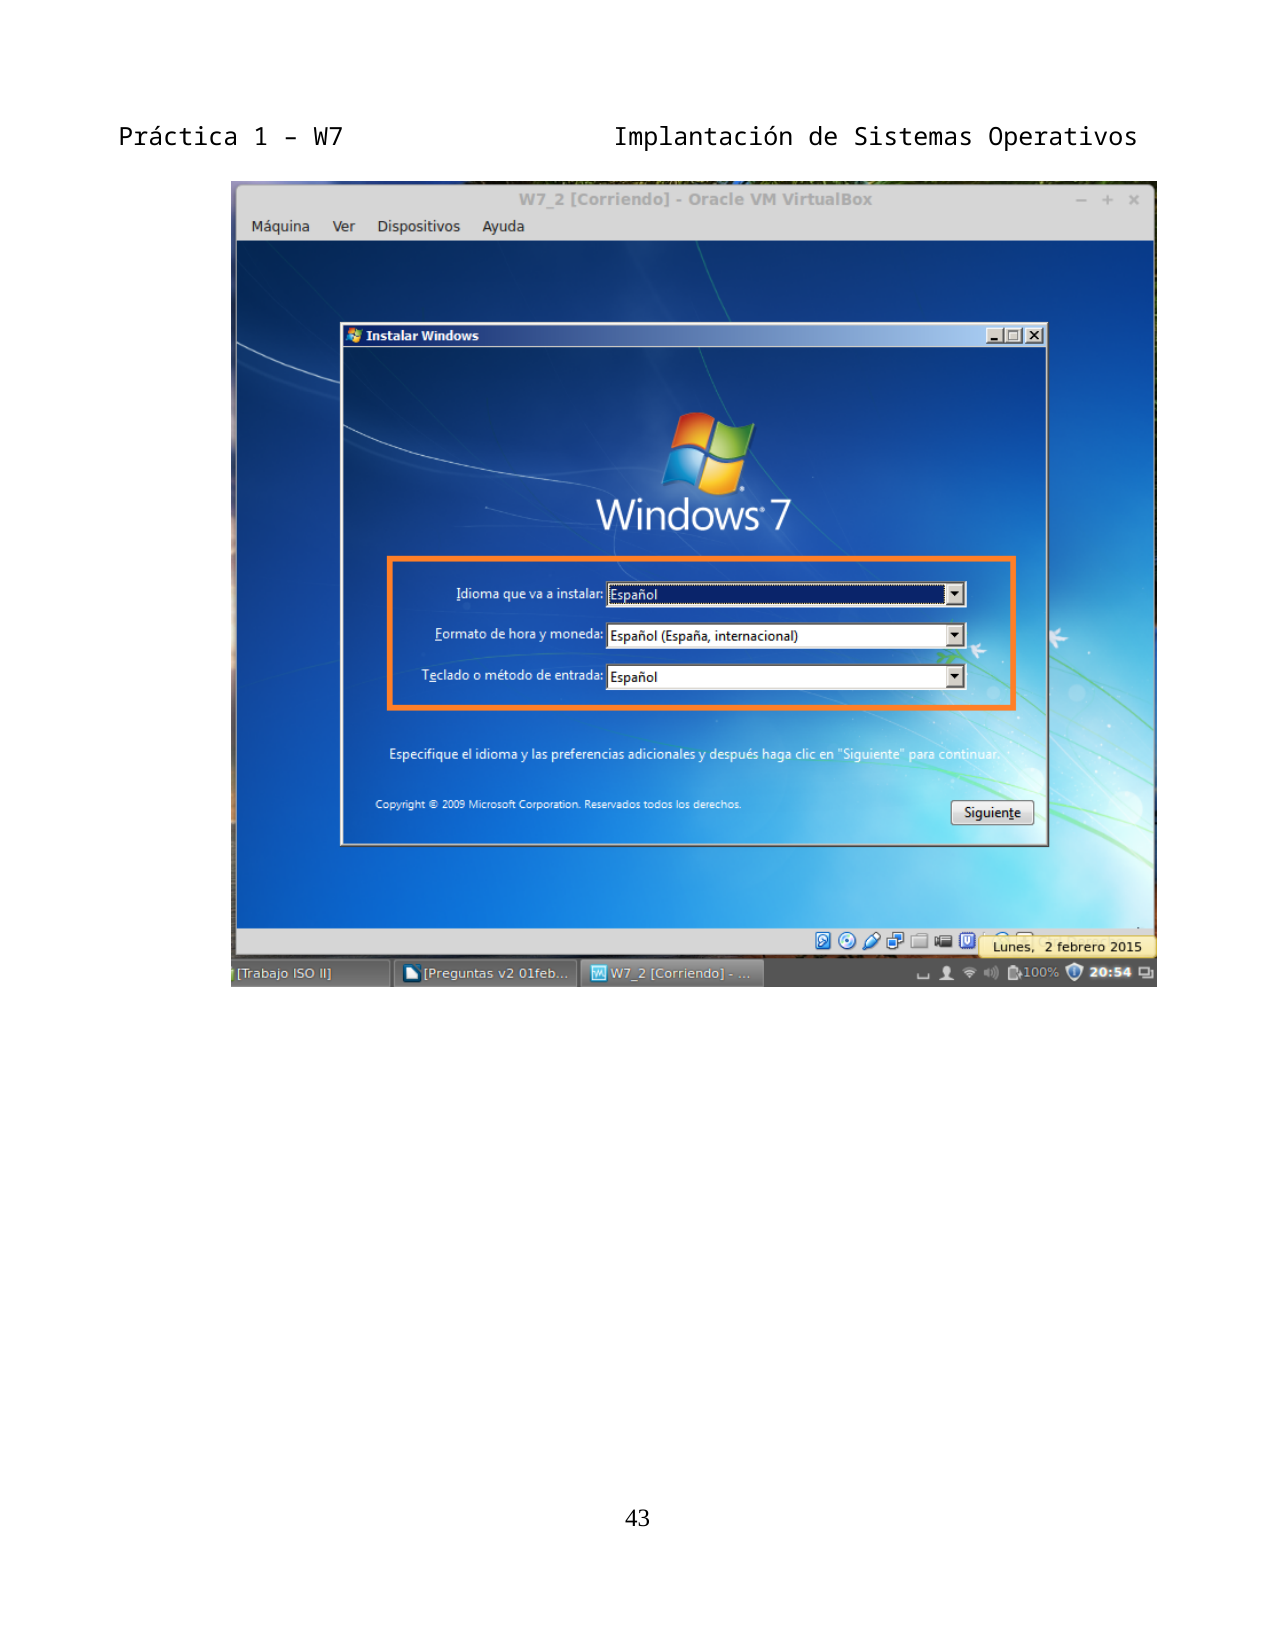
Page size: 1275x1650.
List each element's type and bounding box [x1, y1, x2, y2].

picture [231, 181, 1157, 987]
